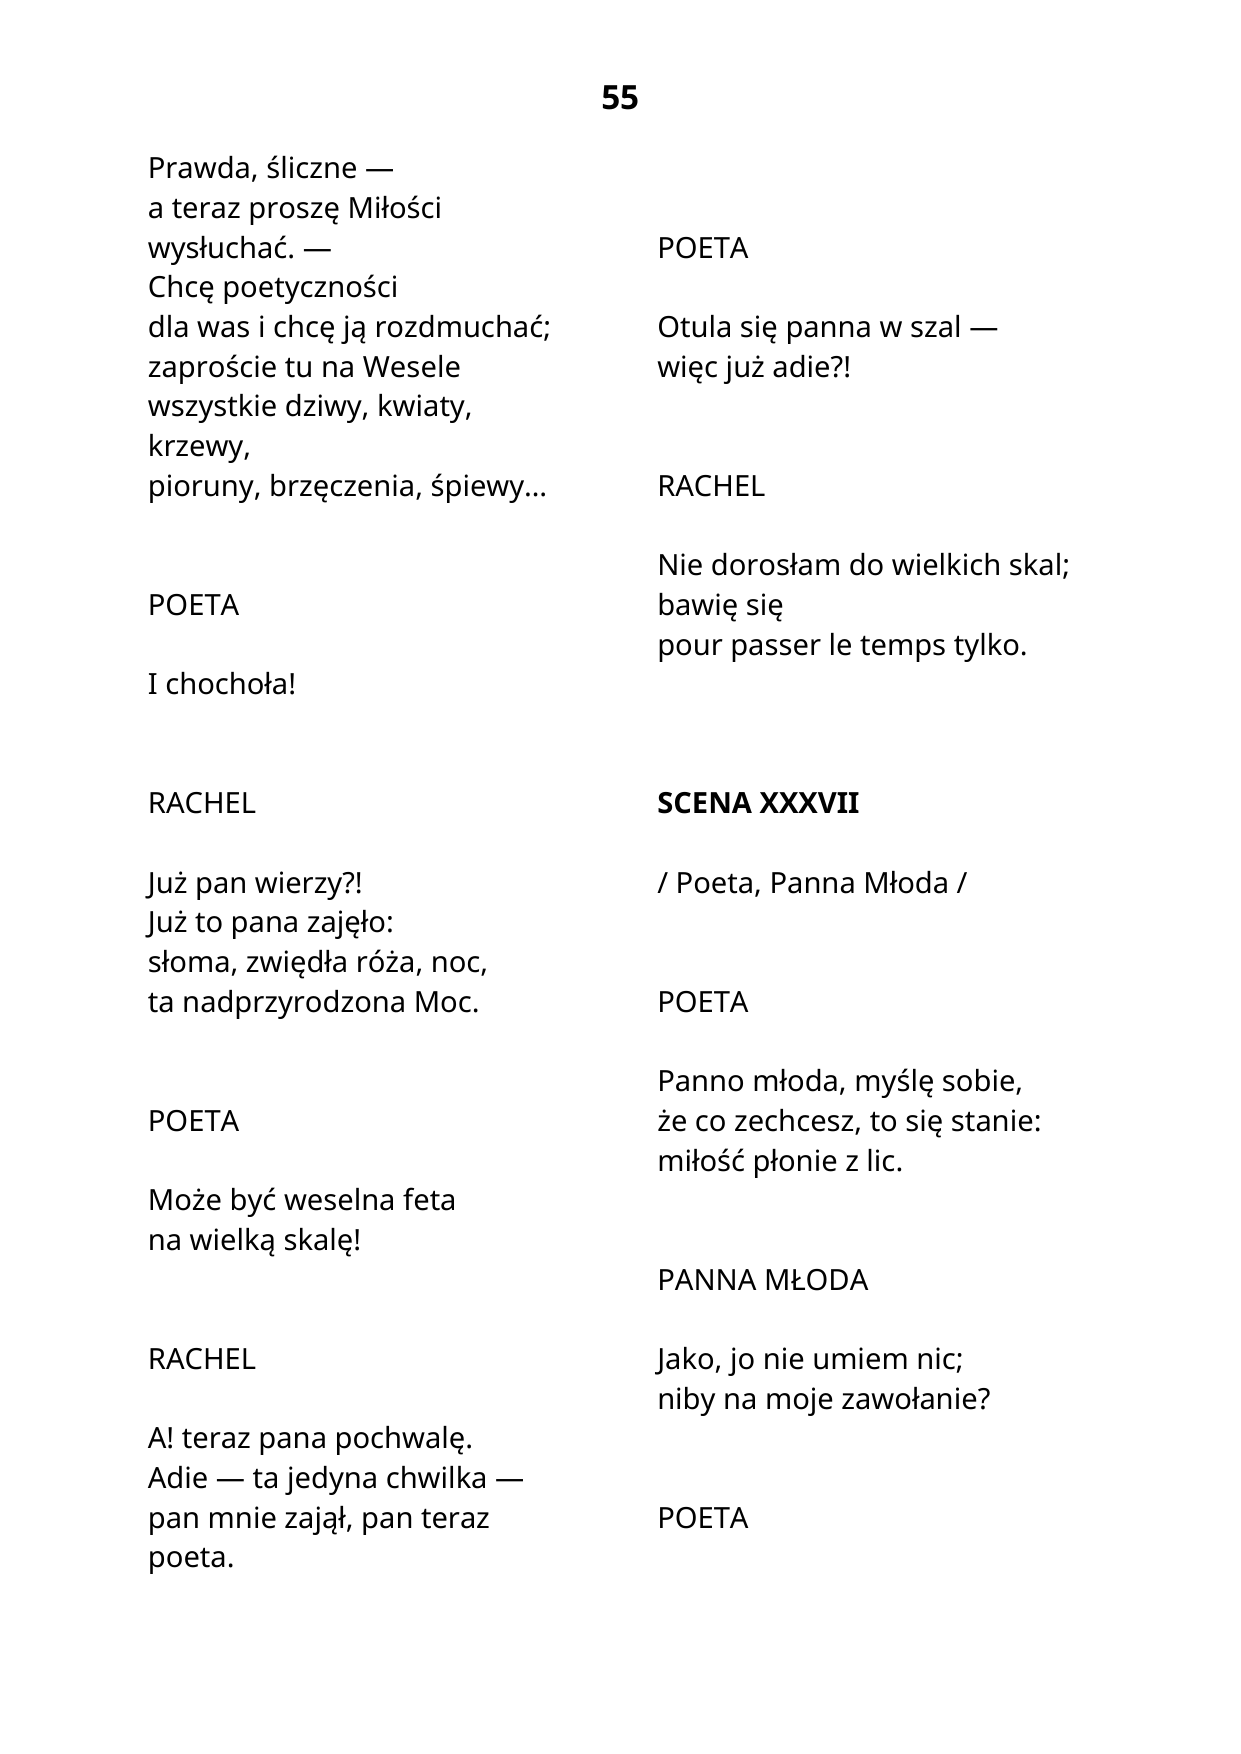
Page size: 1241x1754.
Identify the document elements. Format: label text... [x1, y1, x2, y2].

text POETA [148, 584, 583, 624]
text RACHEL [148, 1338, 583, 1378]
text miłość płonie z lic. [657, 1140, 1093, 1179]
text Prawda, śliczne — [148, 148, 583, 187]
text / Poeta, Panna Młoda / [657, 862, 1093, 902]
text Jako, jo nie umiem nic; [657, 1338, 1093, 1378]
text wysłuchać. — [148, 227, 583, 267]
text zaproście tu na Wesele [148, 346, 583, 386]
text niby na moje zawołanie? [657, 1378, 1093, 1418]
text Chcę poetyczności [148, 267, 583, 306]
text Adie — ta jedyna chwilka — [148, 1457, 583, 1497]
text Panno młoda, myślę sobie, [657, 1060, 1093, 1100]
text pioruny, brzęczenia, śpiewy… [148, 465, 583, 505]
text RACHEL [148, 783, 583, 822]
text pan mnie zajął, pan teraz poeta. [148, 1497, 583, 1576]
text Już to pana zajęło: [148, 902, 583, 941]
text I chochoła! [148, 663, 583, 703]
text Już pan wierzy?! [148, 862, 583, 902]
text więc już adie?! [657, 346, 1093, 386]
text Może być weselna feta [148, 1179, 583, 1219]
text POETA [657, 981, 1093, 1021]
text wszystkie dziwy, kwiaty, krzewy, [148, 386, 583, 465]
text że co zechcesz, to się stanie: [657, 1100, 1093, 1140]
text a teraz proszę Miłości [148, 187, 583, 227]
text na wielką skalę! [148, 1219, 583, 1259]
text A! teraz pana pochwalę. [148, 1418, 583, 1457]
text dla was i chcę ją rozdmuchać; [148, 306, 583, 346]
text RACHEL [657, 465, 1093, 505]
text słoma, zwiędła róża, noc, [148, 941, 583, 981]
text Nie dorosłam do wielkich skal; [657, 544, 1093, 584]
text PANNA MŁODA [657, 1259, 1093, 1298]
text ta nadprzyrodzona Moc. [148, 981, 583, 1021]
text SCENA XXXVII [657, 783, 1093, 822]
text Otula się panna w szal — [657, 306, 1093, 346]
text POETA [148, 1100, 583, 1140]
text bawię się [657, 584, 1093, 624]
text pour passer le temps tylko. [657, 624, 1093, 663]
text POETA [657, 1497, 1093, 1537]
text POETA [657, 227, 1093, 267]
